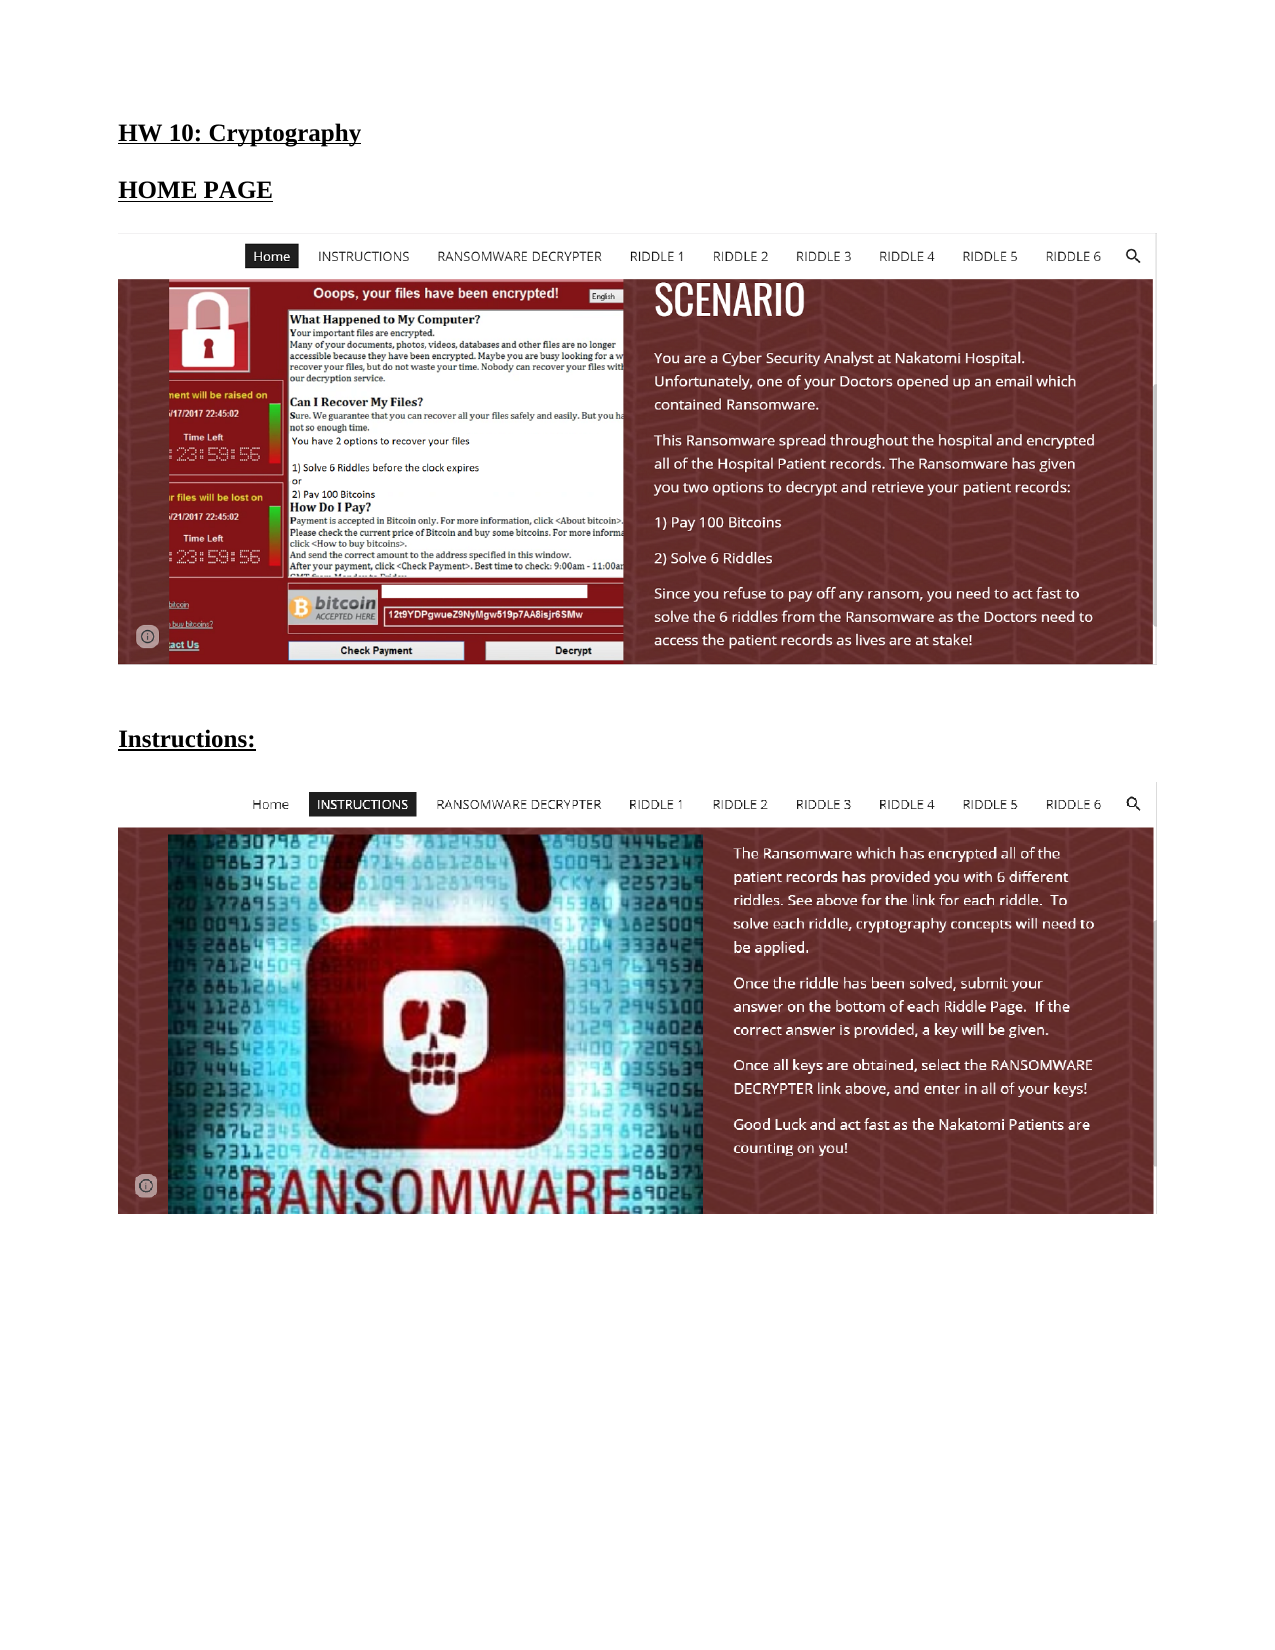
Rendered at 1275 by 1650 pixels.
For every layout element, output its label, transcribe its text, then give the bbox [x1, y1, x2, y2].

text HOME PAGE [118, 176, 1157, 204]
text Instructions: [118, 724, 1157, 753]
text HW 10: Cryptography [118, 118, 1157, 147]
picture [118, 782, 1157, 1215]
picture [118, 233, 1157, 667]
